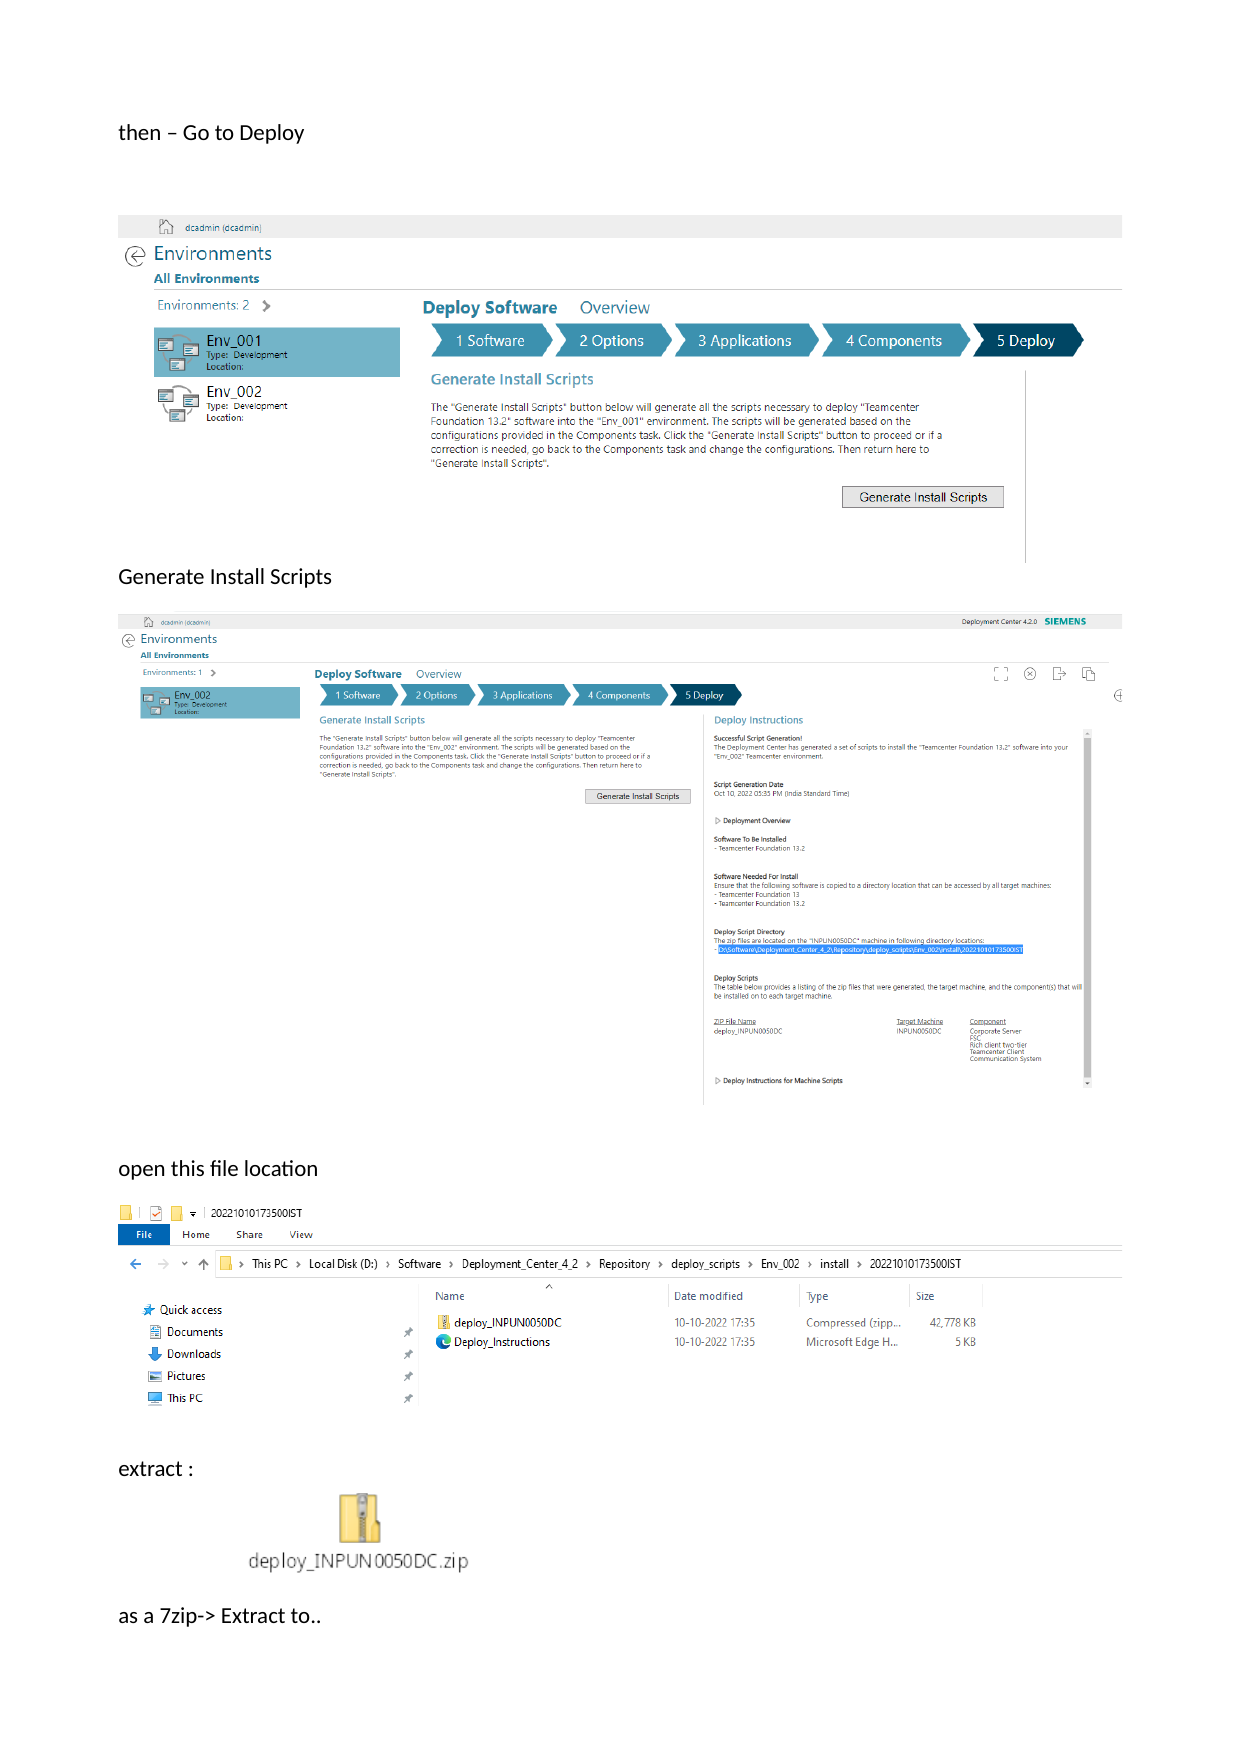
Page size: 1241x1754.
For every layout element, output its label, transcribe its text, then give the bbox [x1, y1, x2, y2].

text Generate Install Scripts [118, 563, 1122, 590]
picture [118, 611, 1123, 1105]
text open this file location [118, 1154, 1122, 1182]
picture [118, 1202, 1123, 1406]
text then – Go to Deploy [118, 118, 1122, 146]
text as a 7zip-> Extract to.. [118, 1601, 1122, 1629]
picture [118, 215, 1123, 563]
text extract : [118, 1454, 1122, 1482]
